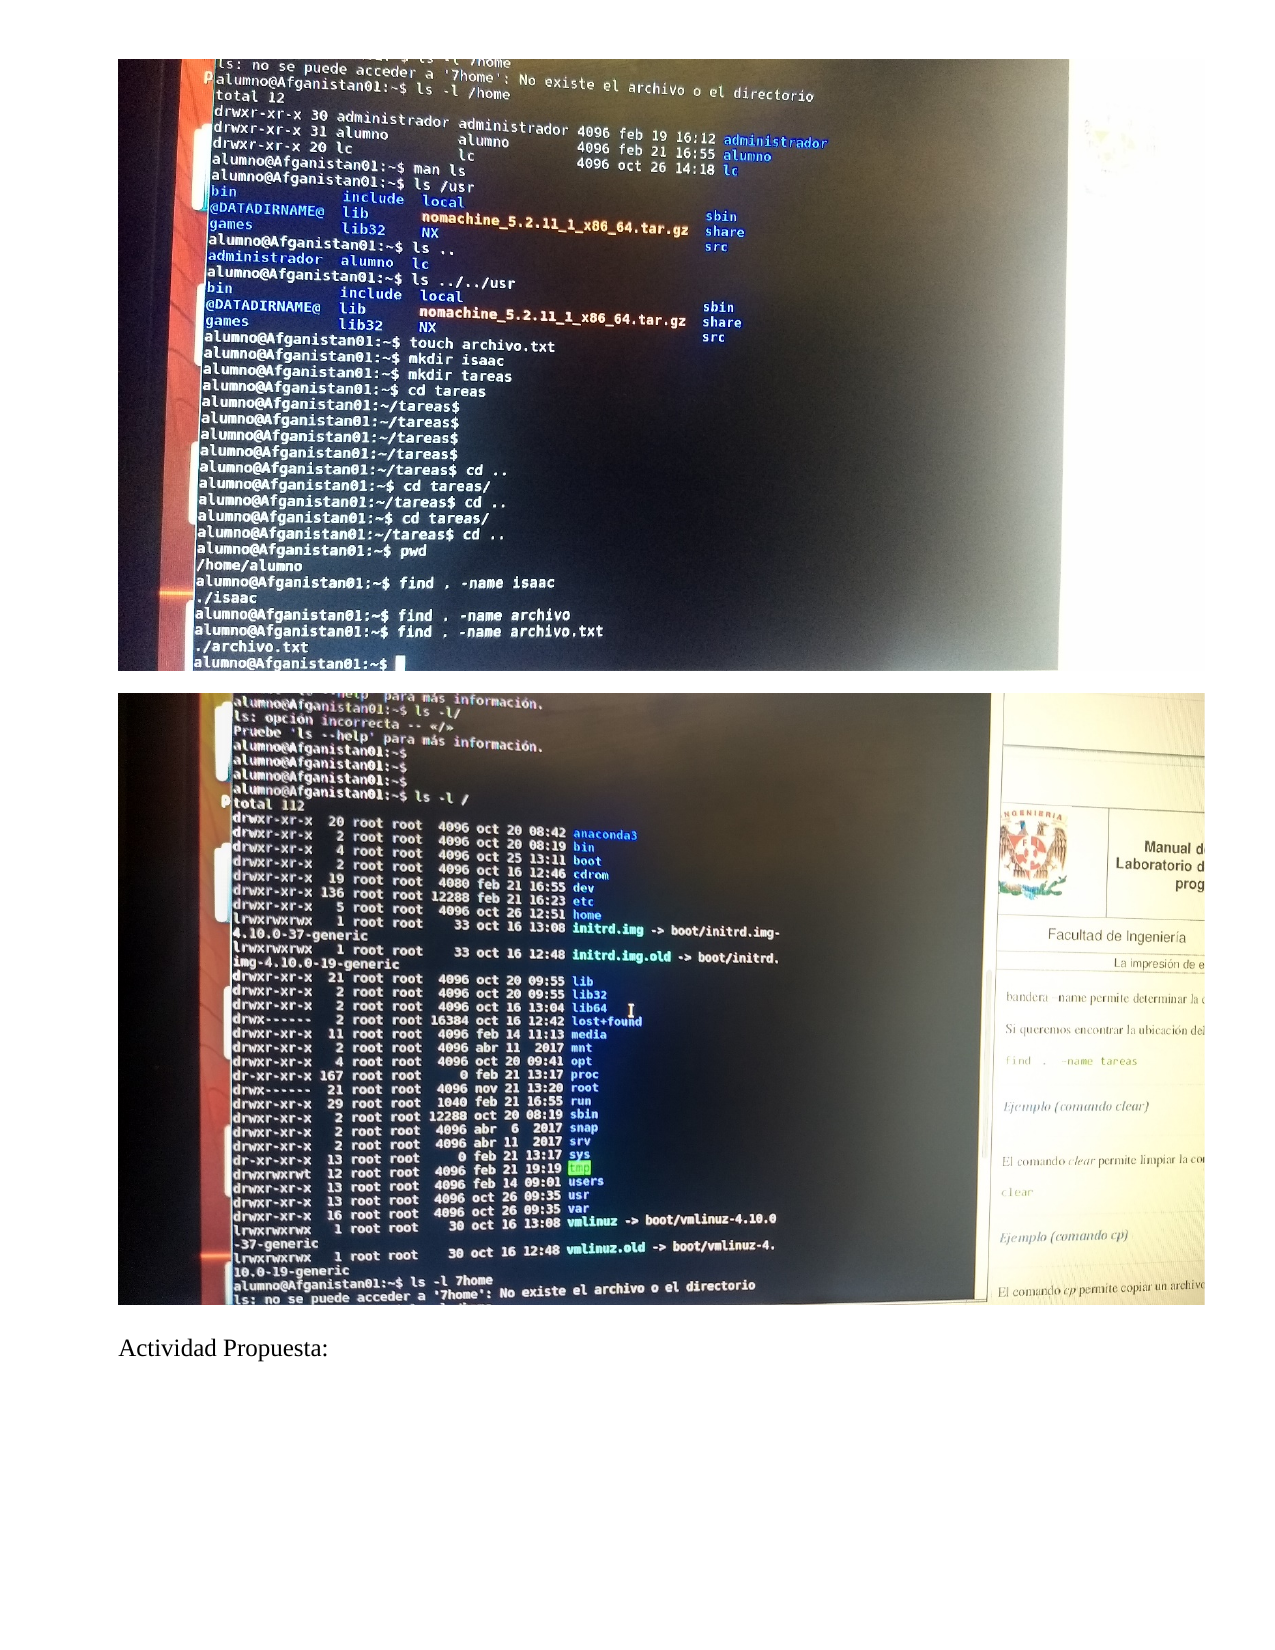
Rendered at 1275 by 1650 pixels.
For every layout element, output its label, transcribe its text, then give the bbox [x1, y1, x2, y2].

text Actividad Propuesta: [118, 1333, 1205, 1362]
